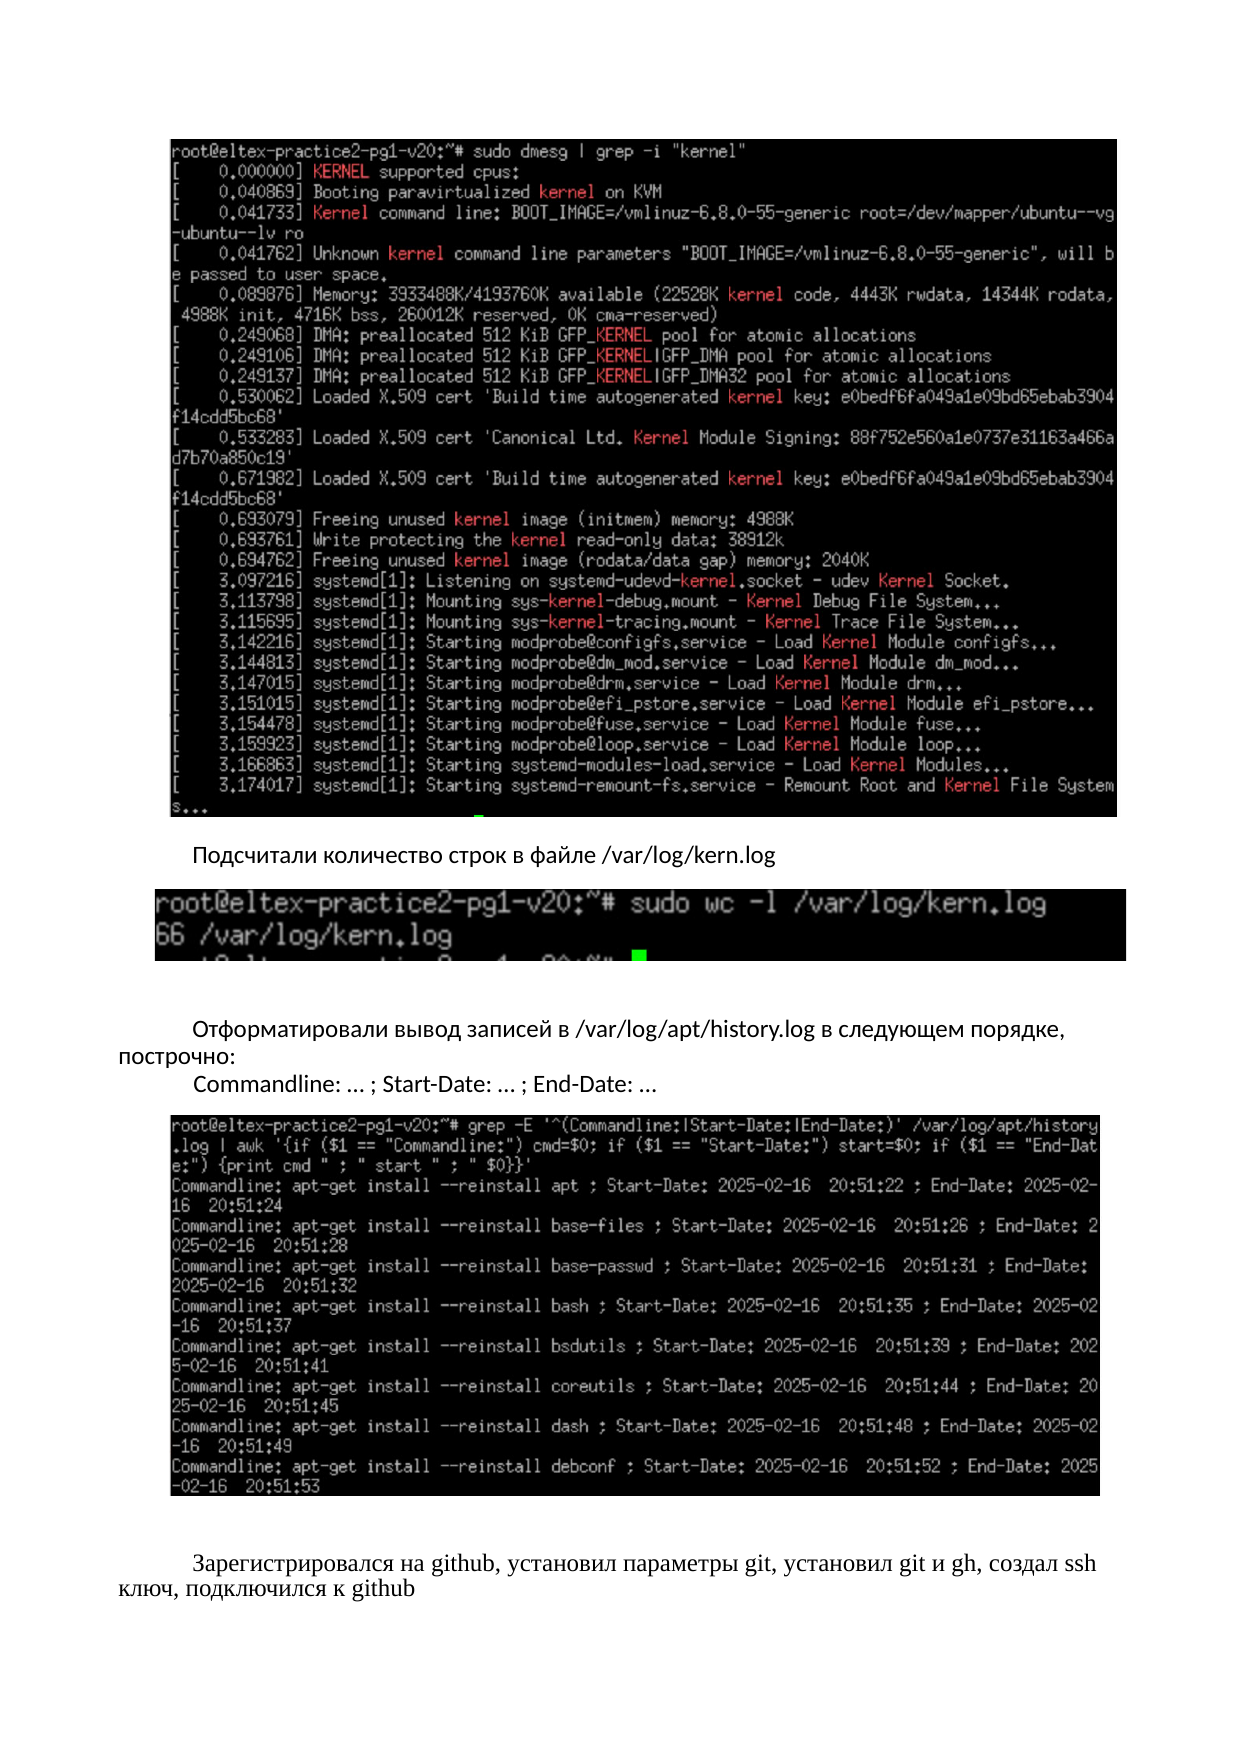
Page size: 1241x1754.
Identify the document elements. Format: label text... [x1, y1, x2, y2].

text Подсчитали количество строк в файле /var/log/kern.log [118, 842, 1122, 869]
picture [169, 139, 1121, 817]
picture [169, 1115, 1103, 1496]
text Зарегистрировался на github, установил параметры git, установил git и gh, создал ssh ключ, подключился к github [118, 1550, 1122, 1602]
text Commandline: … ; Start-Date: … ; End-Date: … [193, 1070, 1122, 1098]
picture [154, 889, 1127, 961]
text Отформатировали вывод записей в /var/log/apt/history.log в следующем порядке, построчно: [118, 1016, 1122, 1070]
